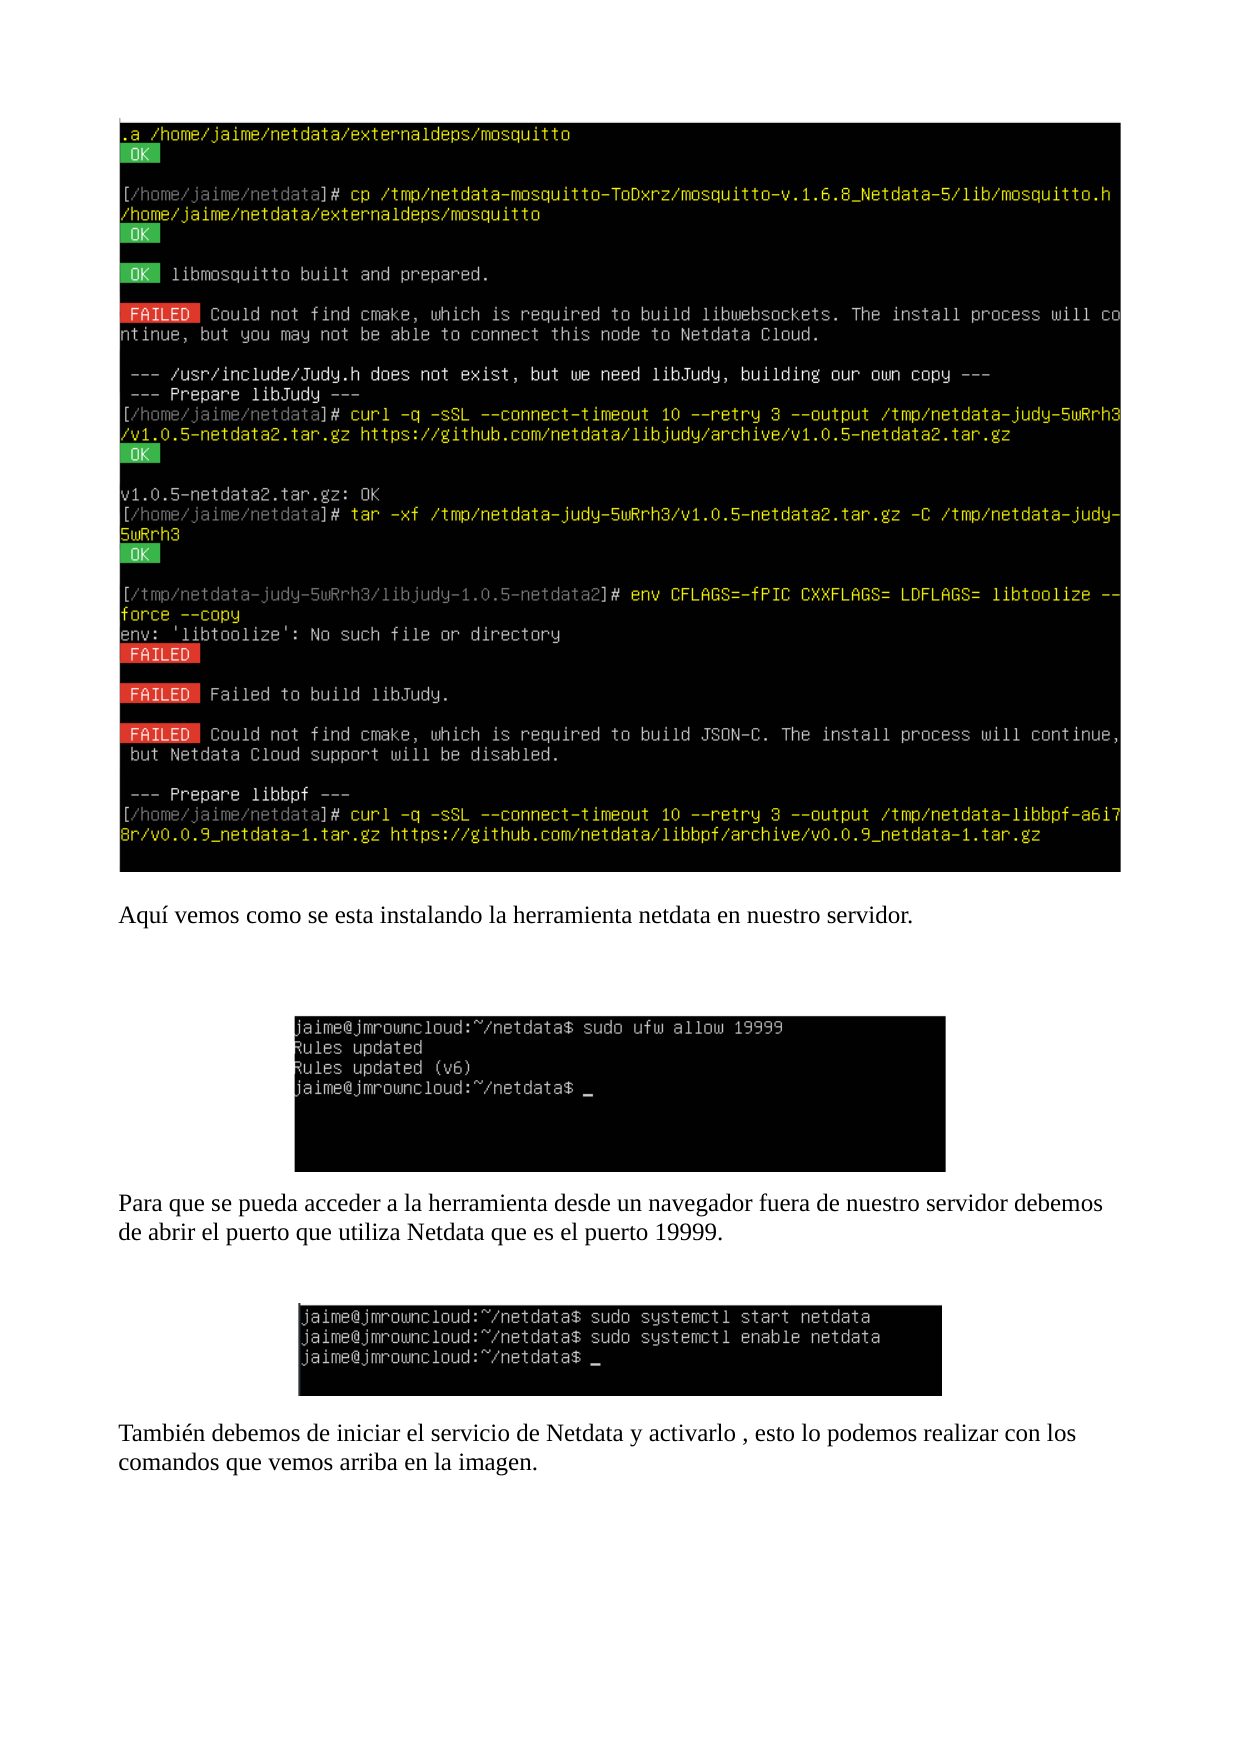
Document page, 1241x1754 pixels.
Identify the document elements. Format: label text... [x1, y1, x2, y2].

text Para que se pueda acceder a la herramienta desde un navegador fuera de nuestro servidor debemos de abrir el puerto que utiliza Netdata que es el puerto 19999. [118, 1188, 1122, 1246]
picture [298, 1303, 942, 1396]
text Aquí vemos como se esta instalando la herramienta netdata en nuestro servidor. [118, 901, 1122, 929]
picture [294, 1015, 946, 1172]
picture [119, 118, 1121, 872]
text También debemos de iniciar el servicio de Netdata y activarlo , esto lo podemos realizar con los comandos que vemos arriba en la imagen. [118, 1418, 1122, 1476]
